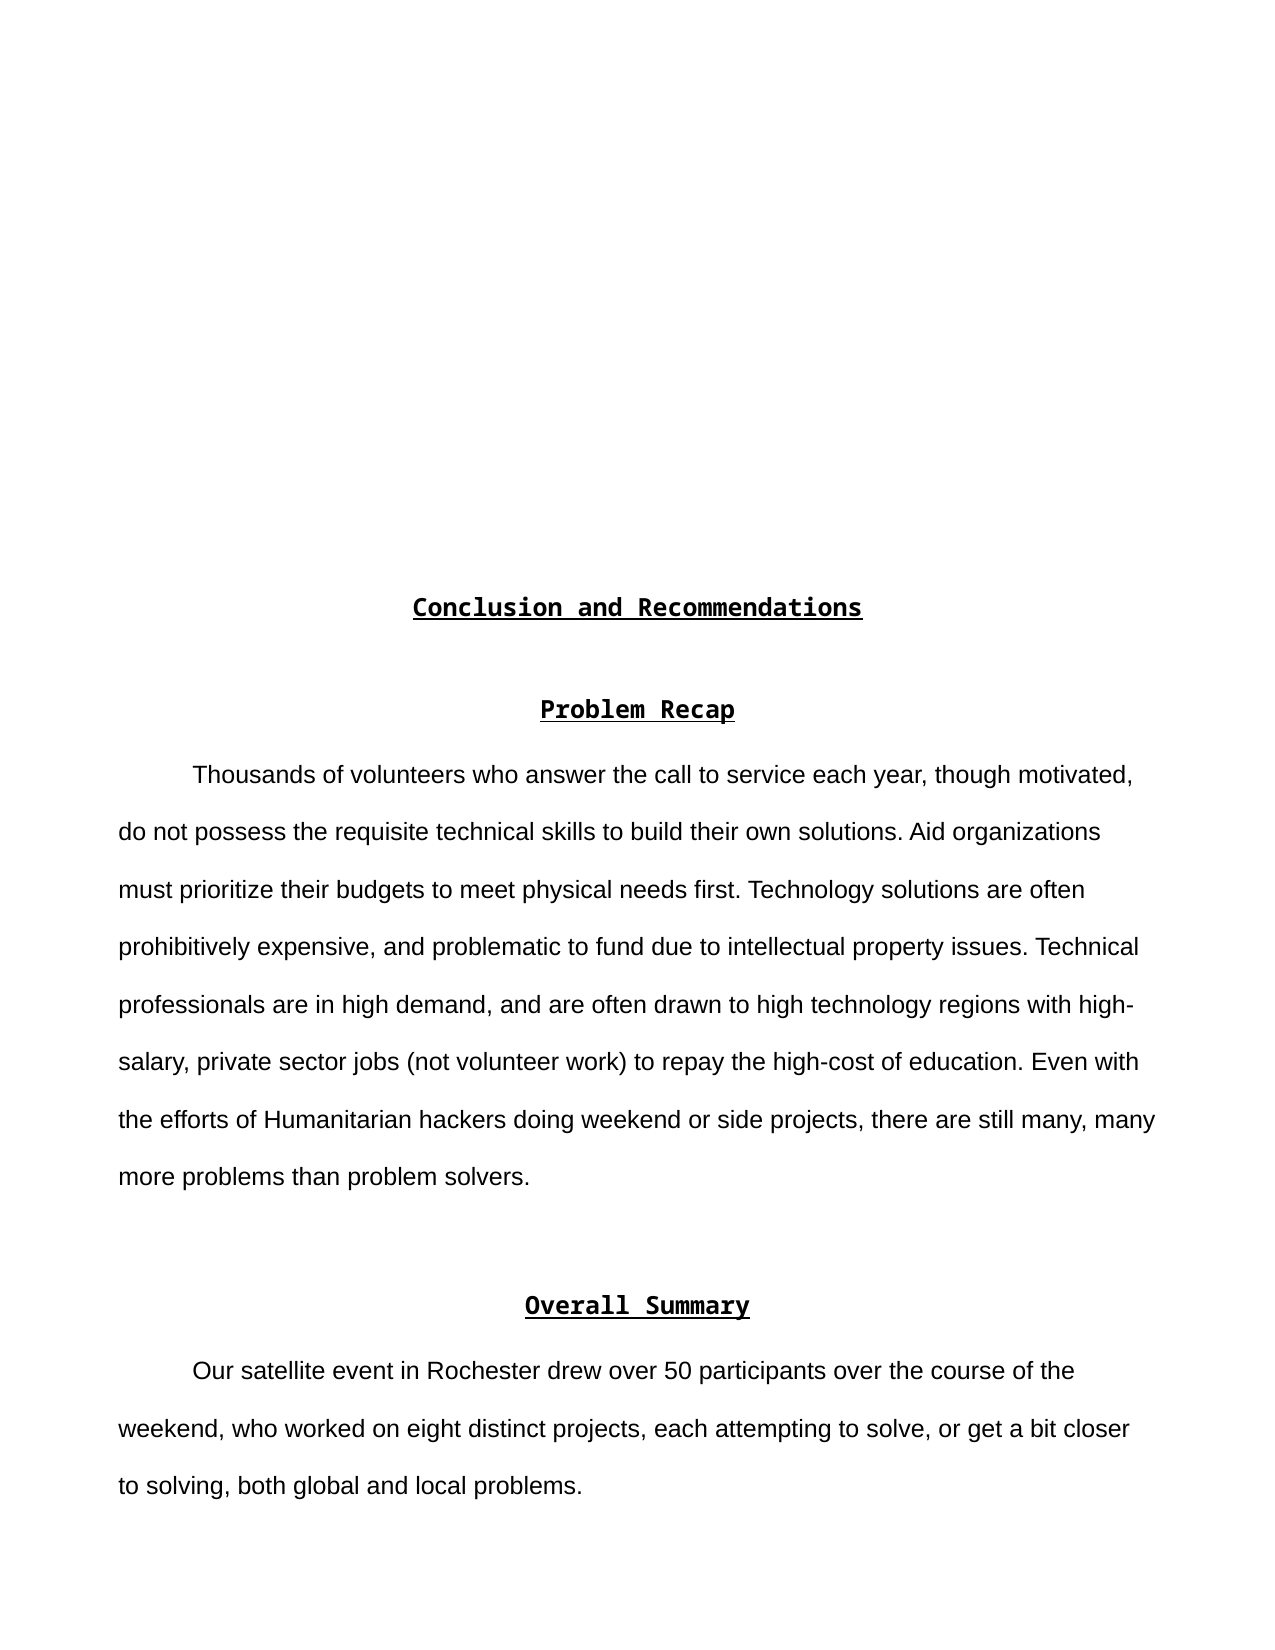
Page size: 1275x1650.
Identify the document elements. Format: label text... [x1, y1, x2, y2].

text Problem Recap [118, 692, 1157, 726]
text Overall Summary [118, 1288, 1157, 1322]
text Conclusion and Recommendations [118, 589, 1157, 623]
text Our satellite event in Rochester drew over 50 participants over the course of the weekend, who worked on eight distinct projects, each attempting to solve, or get a bit closer to solving, both global and local problems. [118, 1356, 1157, 1500]
text Thousands of volunteers who answer the call to service each year, though motivated, do not possess the requisite technical skills to build their own solutions. Aid organizations must prioritize their budgets to meet physical needs first. Technology solutions are often prohibitively expensive, and problematic to fund due to intellectual property issues. Technical professionals are in high demand, and are often drawn to high technology regions with high-salary, private sector jobs (not volunteer work) to repay the high-cost of education. Even with the efforts of Humanitarian hackers doing weekend or side projects, there are still many, many more problems than problem solvers. [118, 760, 1157, 1191]
